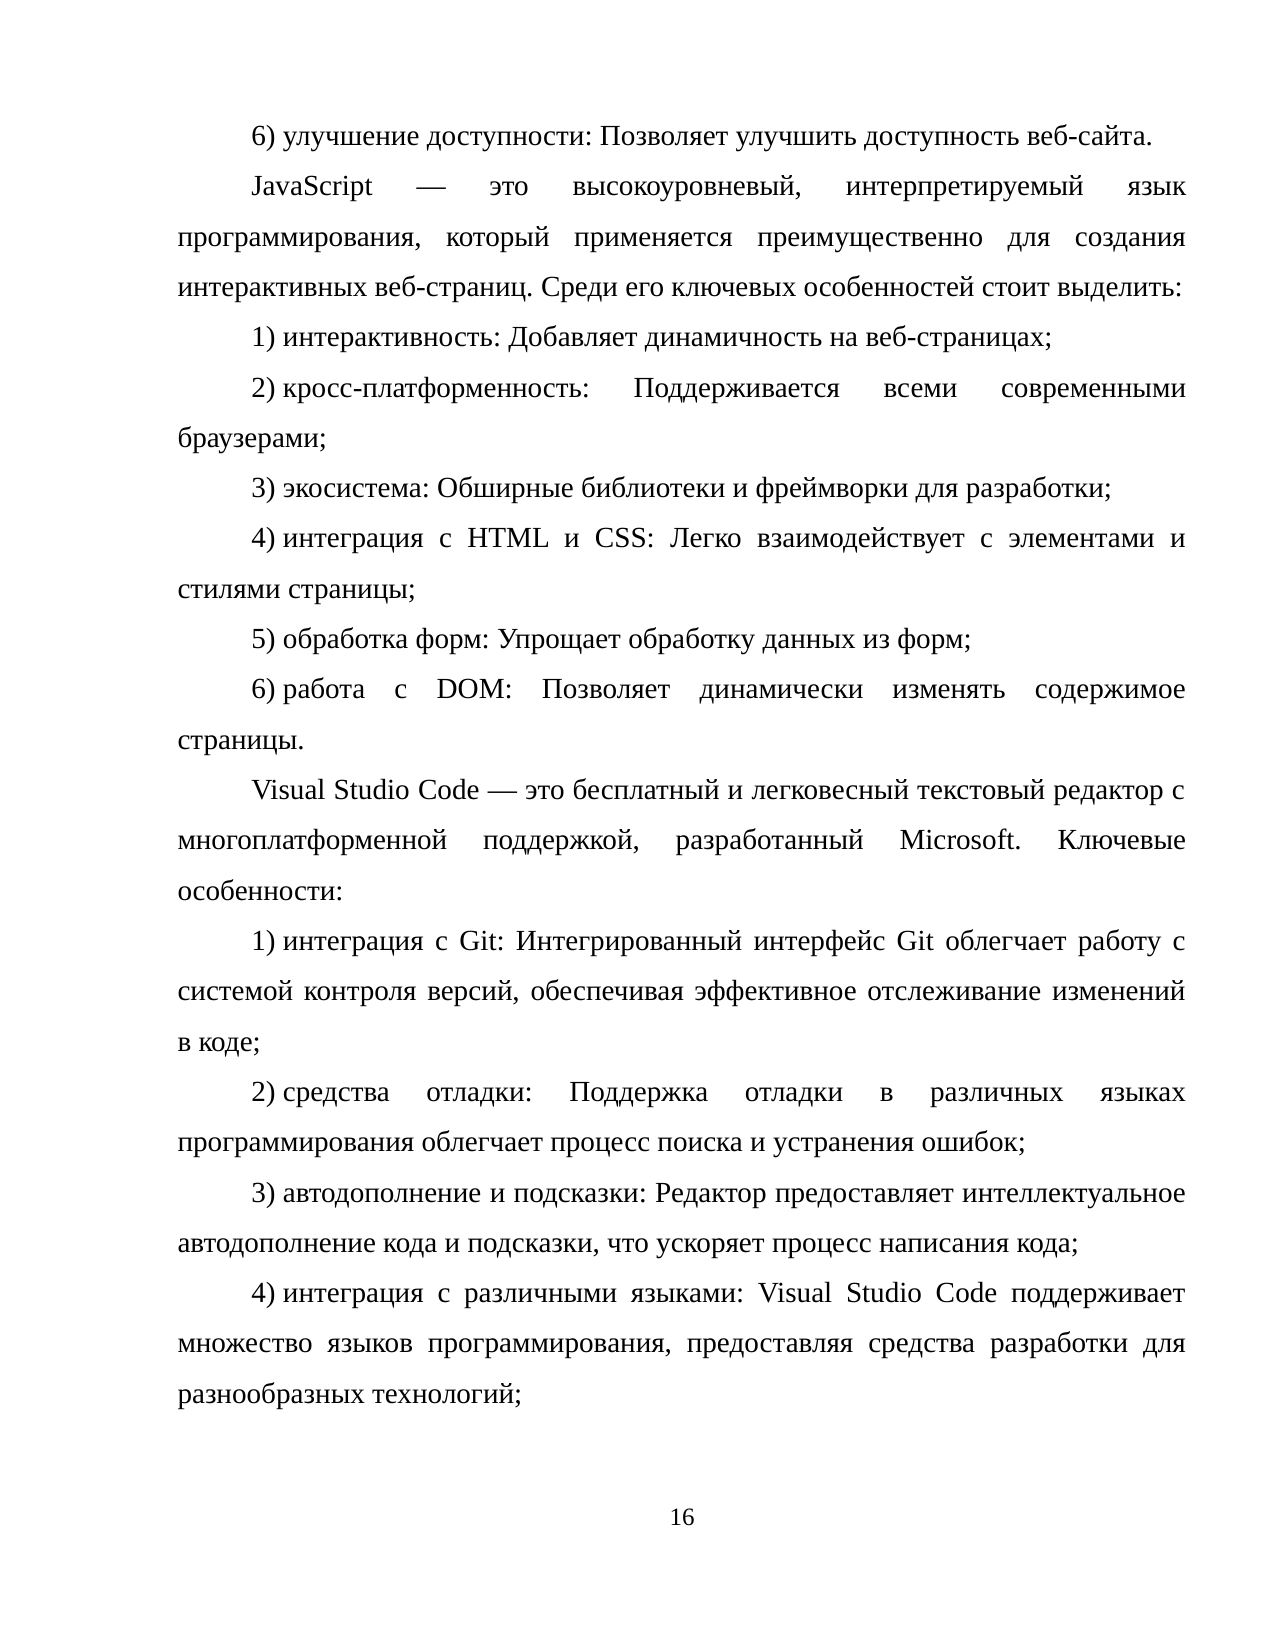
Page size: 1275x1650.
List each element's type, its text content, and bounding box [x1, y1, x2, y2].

list интеграция с Git: Интегрированный интерфейс Git облегчает работу с системой контроля версий, обеспечивая эффективное отслеживание изменений в коде; [177, 923, 1186, 1057]
list интеграция с различными языками: Visual Studio Code поддерживает множество языков программирования, предоставляя средства разработки для разнообразных технологий; [177, 1275, 1186, 1409]
list интерактивность: Добавляет динамичность на веб-страницах; [177, 319, 1186, 353]
list обработка форм: Упрощает обработку данных из форм; [177, 621, 1186, 655]
list работа с DOM: Позволяет динамически изменять содержимое страницы. [177, 672, 1186, 755]
list улучшение доступности: Позволяет улучшить доступность веб-сайта. [177, 118, 1186, 152]
list экосистема: Обширные библиотеки и фреймворки для разработки; [177, 470, 1186, 504]
list средства отладки: Поддержка отладки в различных языках программирования облегчает процесс поиска и устранения ошибок; [177, 1074, 1186, 1158]
list интеграция с HTML и CSS: Легко взаимодействует с элементами и стилями страницы; [177, 521, 1186, 604]
text JavaScript — это высокоуровневый, интерпретируемый язык программирования, который применяется преимущественно для создания интерактивных веб-страниц. Среди его ключевых особенностей стоит выделить: [177, 168, 1186, 303]
text Visual Studio Code — это бесплатный и легковесный текстовый редактор с многоплатформенной поддержкой, разработанный Microsoft. Ключевые особенности: [177, 772, 1186, 906]
list кросс-платформенность: Поддерживается всеми современными браузерами; [177, 370, 1186, 453]
list автодополнение и подсказки: Редактор предоставляет интеллектуальное автодополнение кода и подсказки, что ускоряет процесс написания кода; [177, 1175, 1186, 1258]
